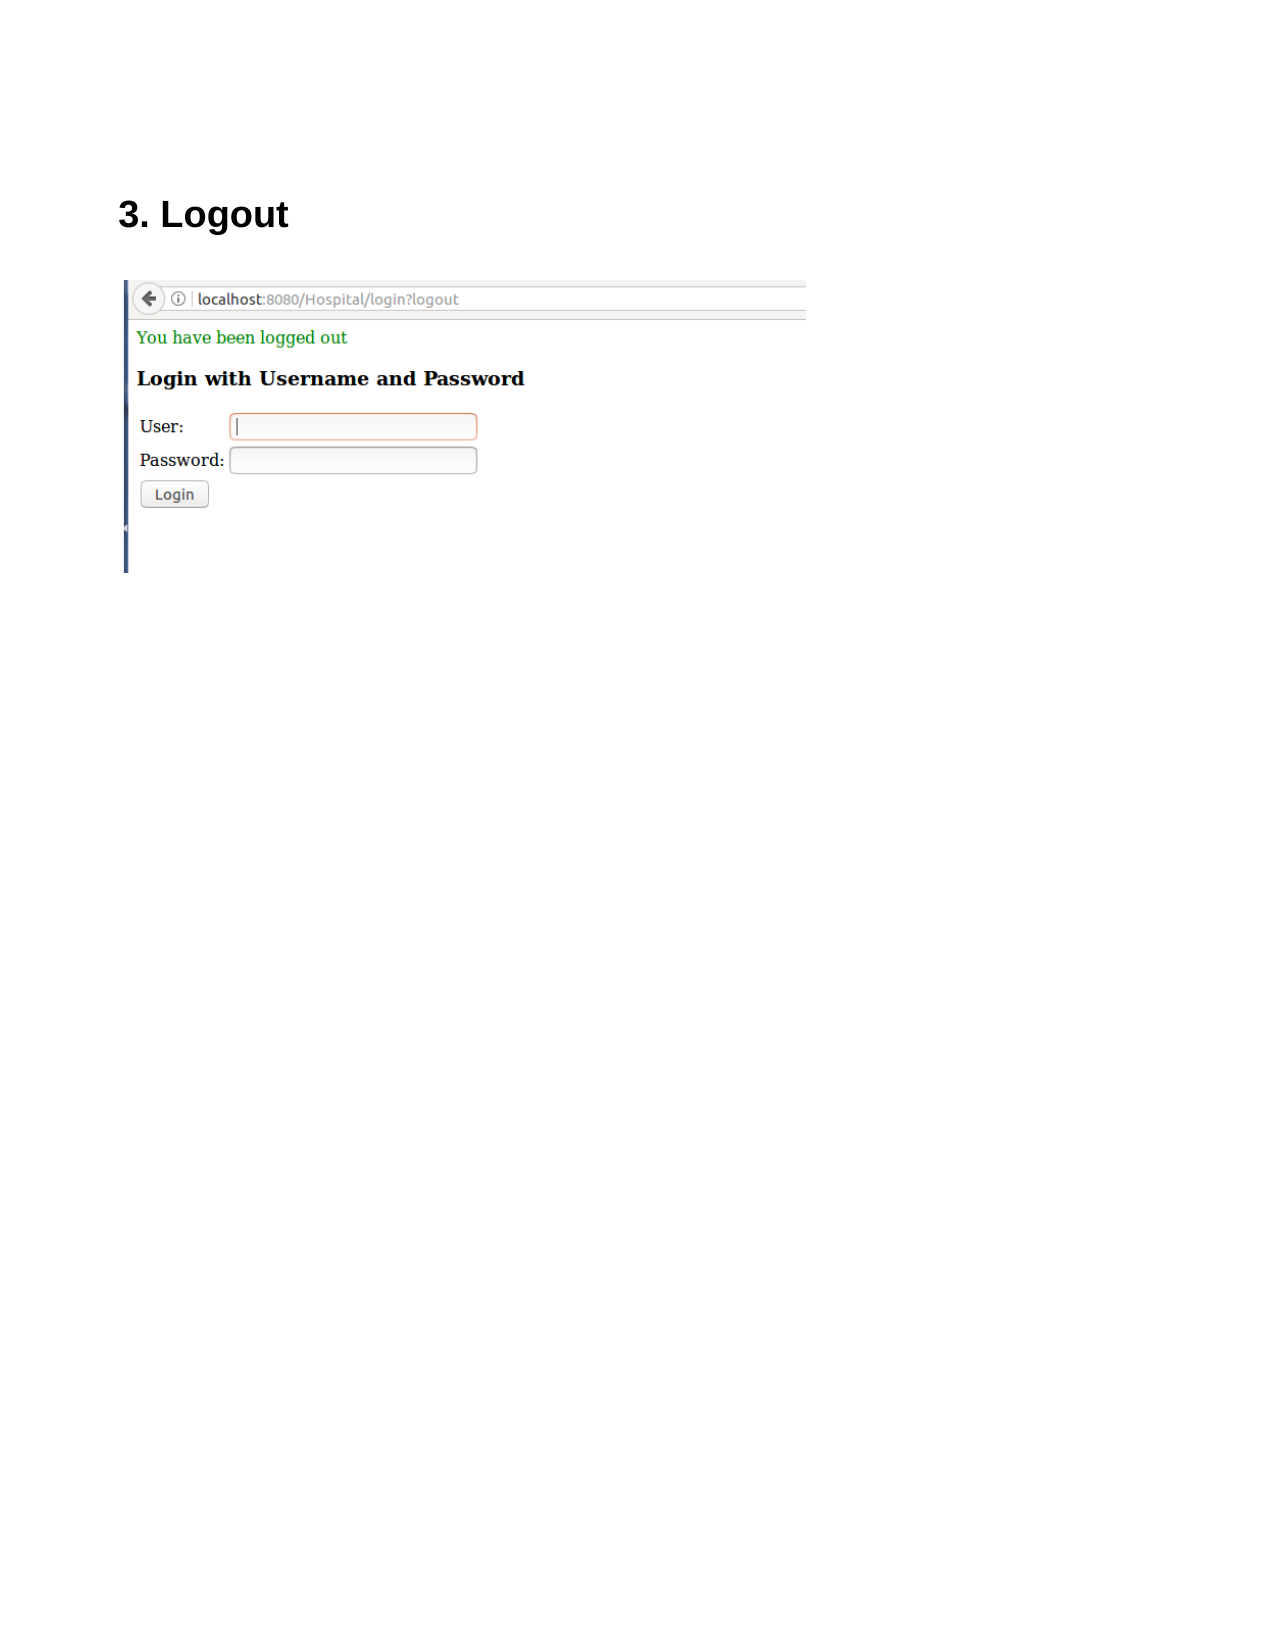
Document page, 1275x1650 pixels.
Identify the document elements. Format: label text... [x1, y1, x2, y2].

picture [123, 280, 355, 573]
subtitle 3. Logout [118, 192, 1157, 236]
